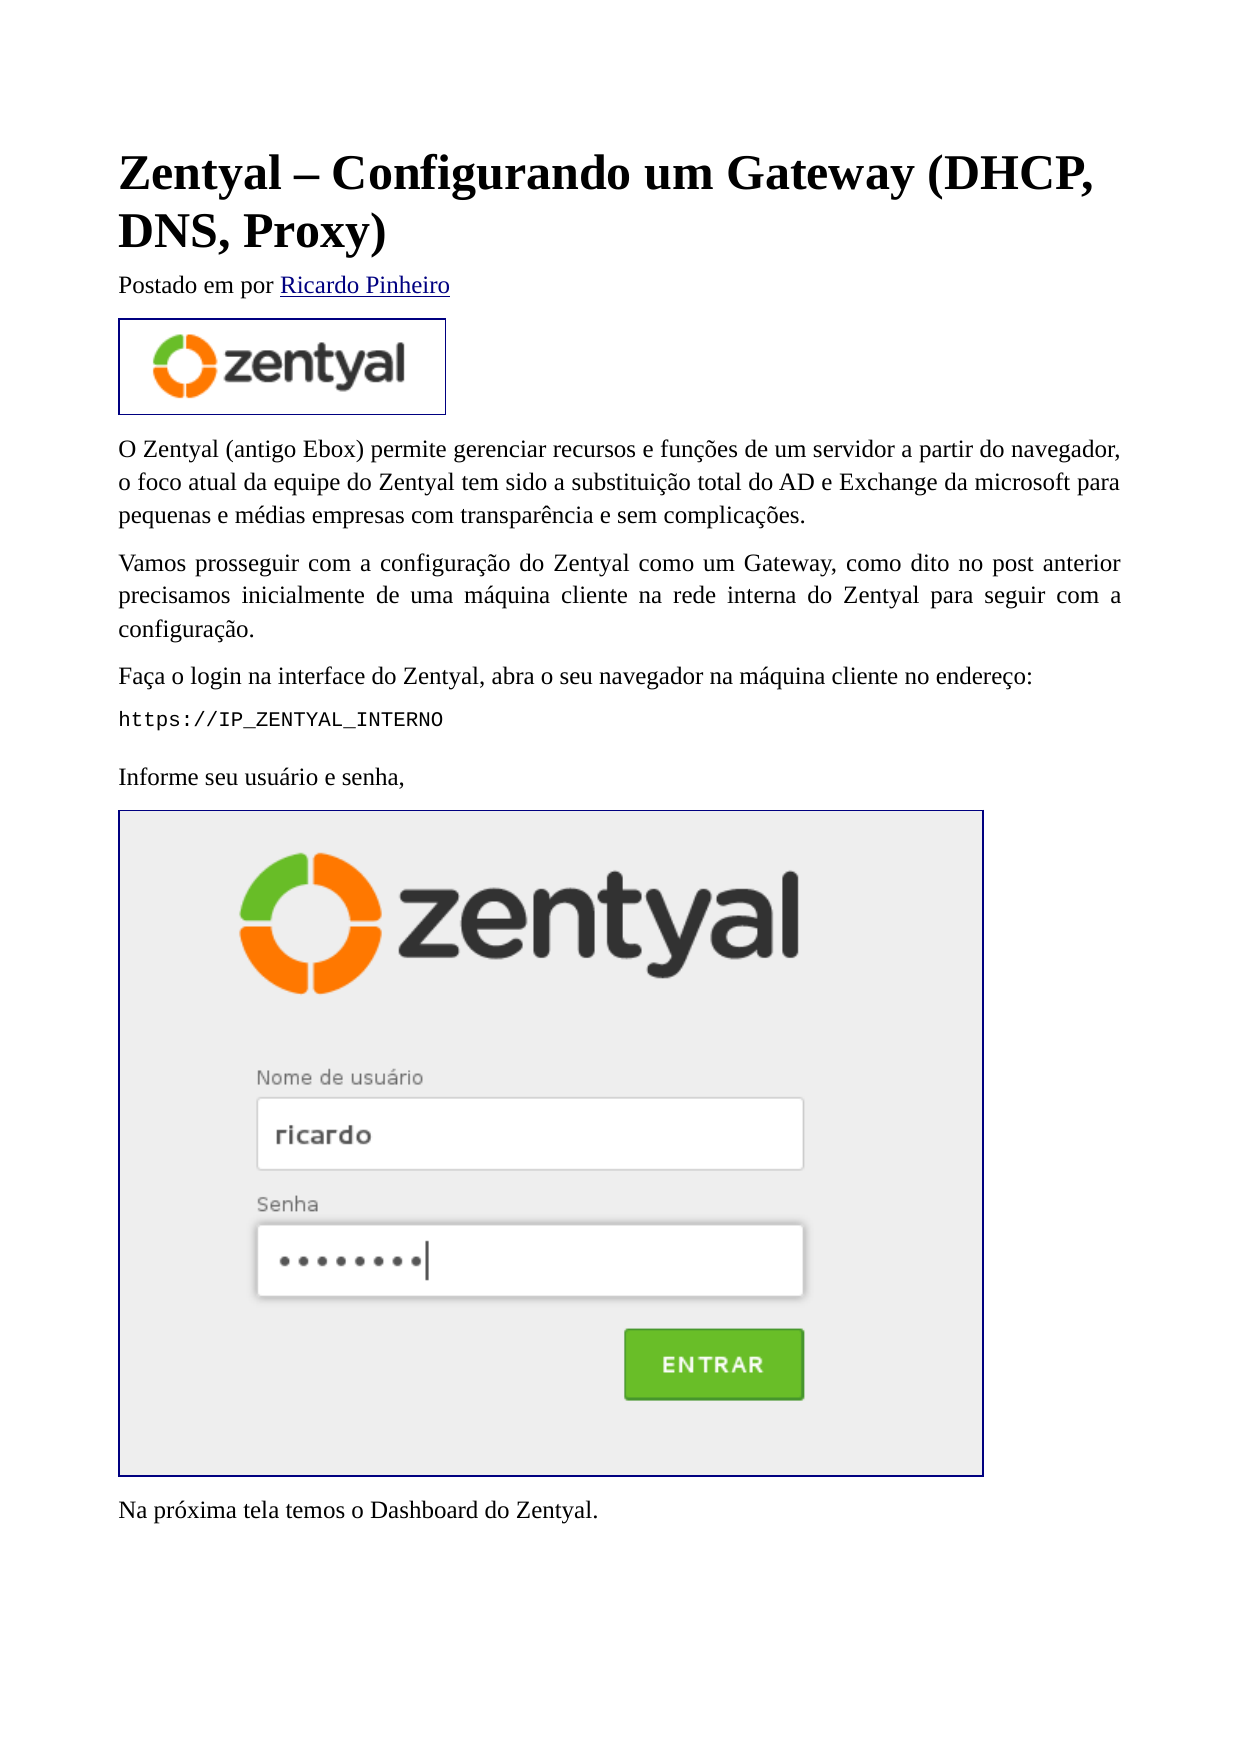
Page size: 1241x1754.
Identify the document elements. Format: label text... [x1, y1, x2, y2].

text Na próxima tela temos o Dashboard do Zentyal. [118, 1496, 1122, 1524]
text Informe seu usuário e senha, [118, 762, 1122, 791]
text Postado em por Ricardo Pinheiro [118, 271, 1122, 299]
subtitle Zentyal – Configurando um Gateway (DHCP, DNS, Proxy) [118, 143, 1122, 258]
text https://IP_ZENTYAL_INTERNO [118, 709, 1122, 732]
text O Zentyal (antigo Ebox) permite gerenciar recursos e funções de um servidor a partir do navegador, o foco atual da equipe do Zentyal tem sido a substituição total do AD e Exchange da microsoft para pequenas e médias empresas com transparência e sem complicações. [118, 434, 1122, 529]
picture [120, 320, 445, 414]
text Vamos prosseguir com a configuração do Zentyal como um Gateway, como dito no post anterior precisamos inicialmente de uma máquina cliente na rede interna do Zentyal para seguir com a configuração. [118, 548, 1122, 642]
picture [120, 811, 982, 1475]
text Faça o login na interface do Zentyal, abra o seu navegador na máquina cliente no endereço: [118, 661, 1122, 690]
